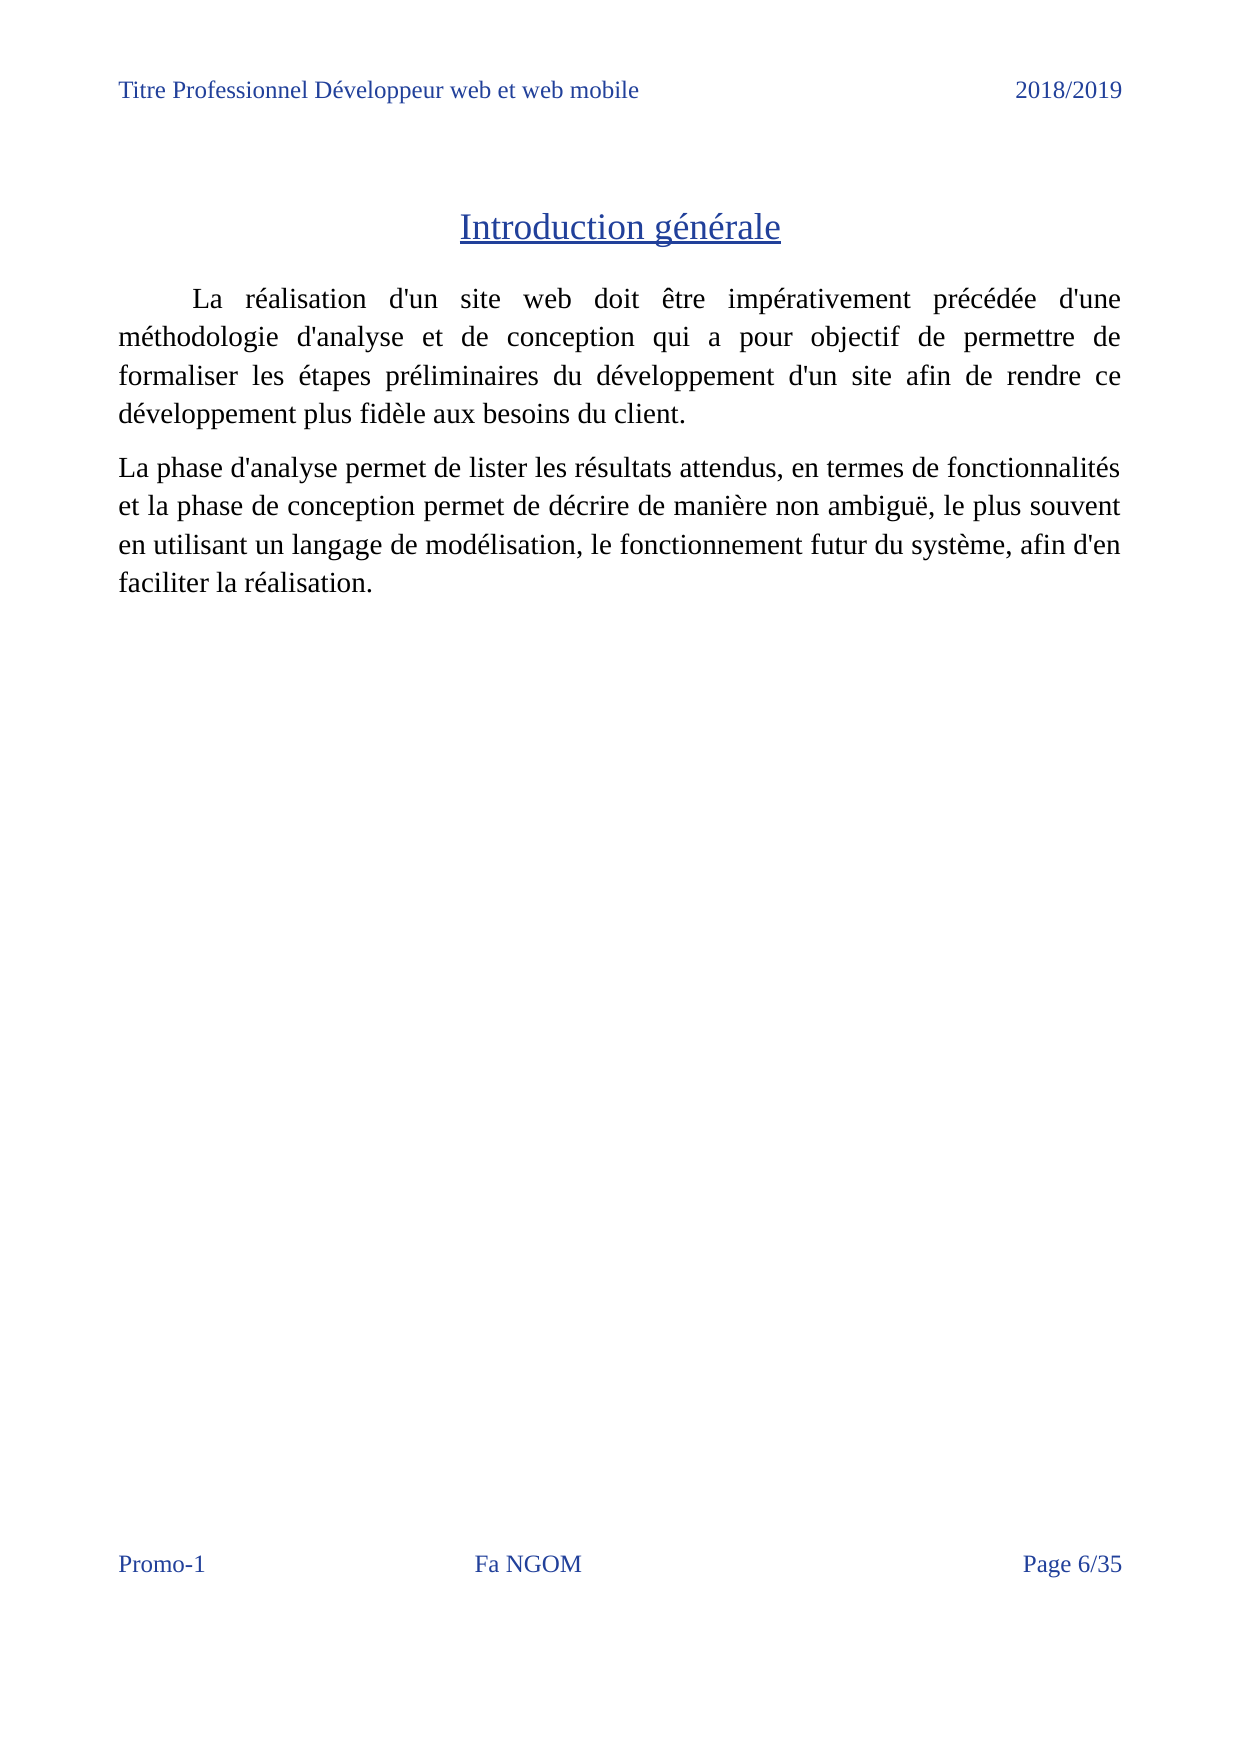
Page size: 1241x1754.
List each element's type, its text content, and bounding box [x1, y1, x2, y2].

text Introduction générale [118, 204, 1122, 247]
text La réalisation d'un site web doit être impérativement précédée d'une méthodologie d'analyse et de conception qui a pour objectif de permettre de formaliser les étapes préliminaires du développement d'un site afin de rendre ce développement plus fidèle aux besoins du client. [118, 281, 1122, 430]
text La phase d'analyse permet de lister les résultats attendus, en termes de fonctionnalités et la phase de conception permet de décrire de manière non ambiguë, le plus souvent en utilisant un langage de modélisation, le fonctionnement futur du système, afin d'en faciliter la réalisation. [118, 450, 1122, 599]
